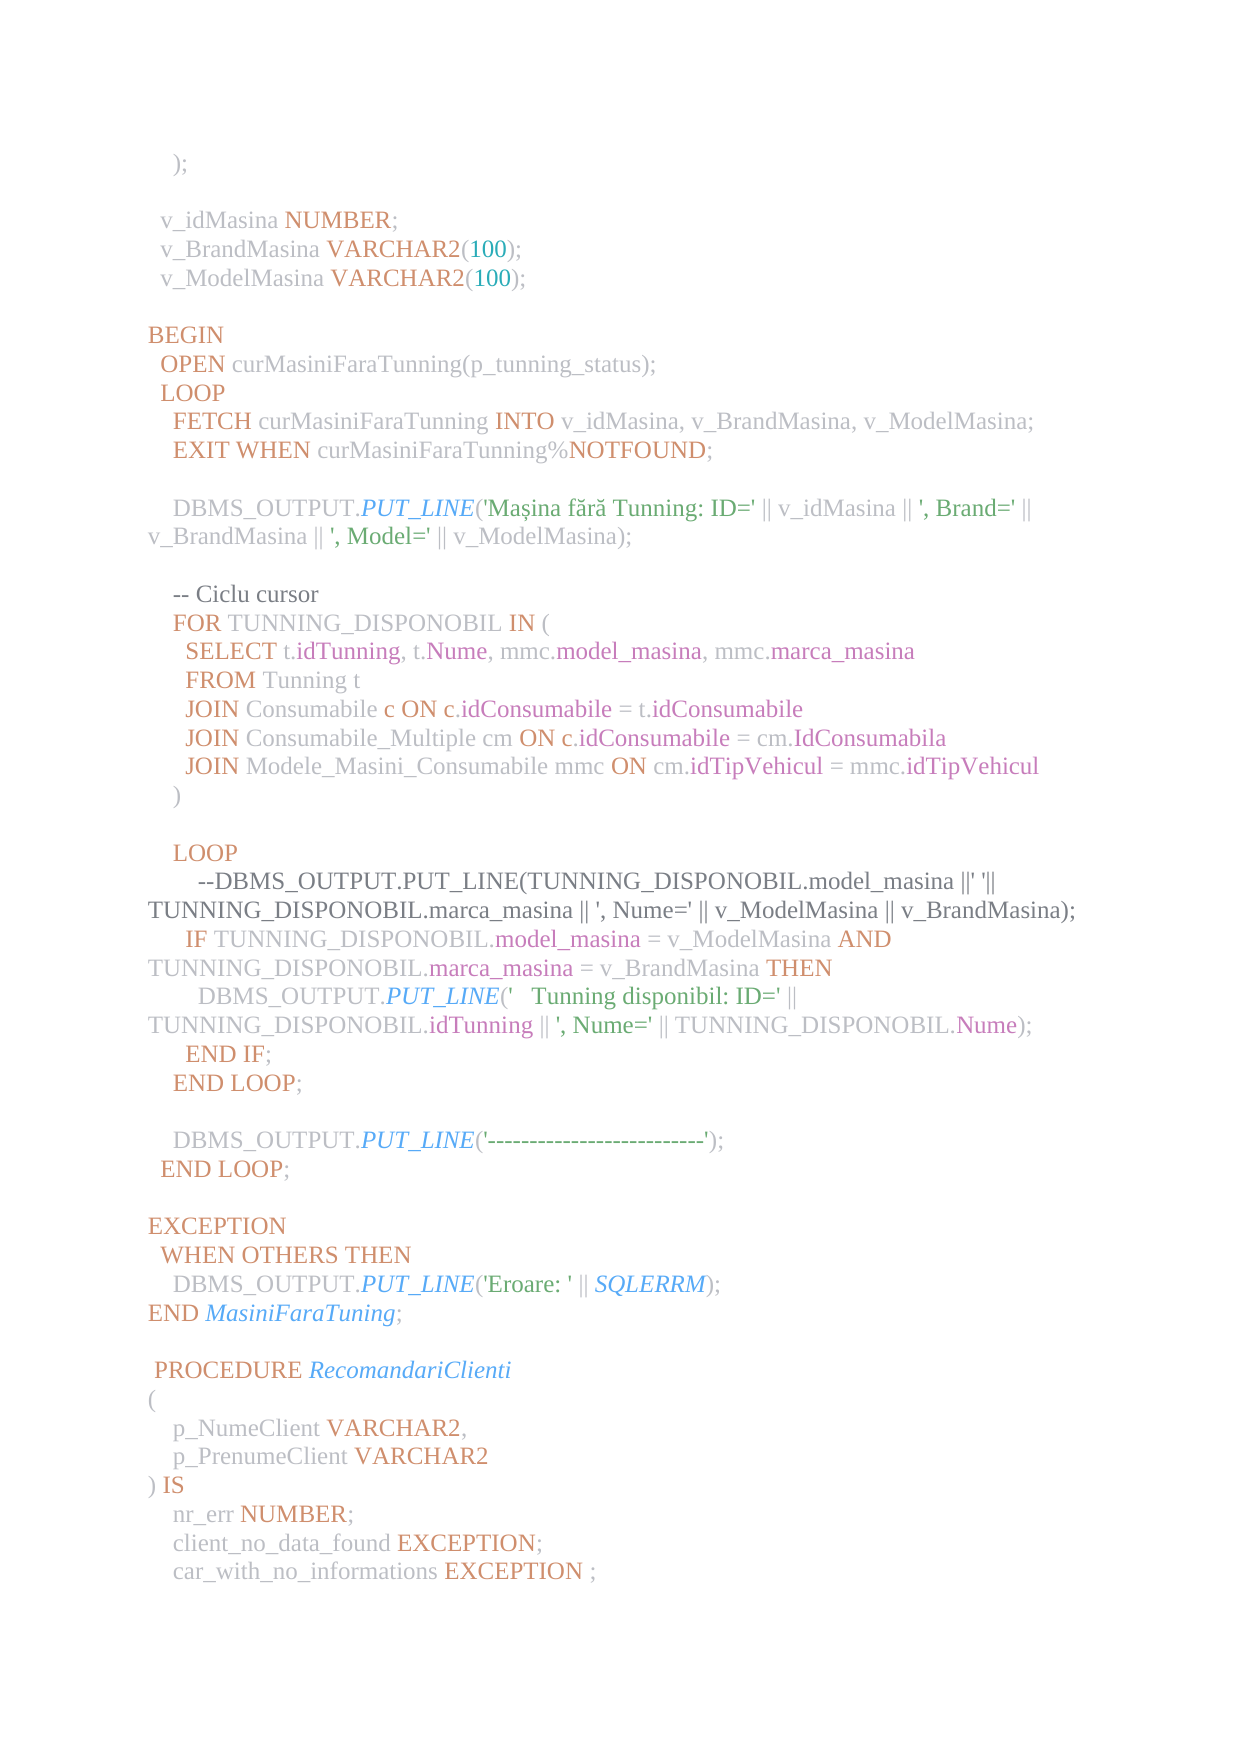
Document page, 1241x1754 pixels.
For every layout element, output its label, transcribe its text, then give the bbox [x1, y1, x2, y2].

text ); v_idMasina NUMBER; v_BrandMasina VARCHAR2(100); v_ModelMasina VARCHAR2(100); BEGIN OPEN curMasiniFaraTunning(p_tunning_status); LOOP FETCH curMasiniFaraTunning INTO v_idMasina, v_BrandMasina, v_ModelMasina; EXIT WHEN curMasiniFaraTunning%NOTFOUND; DBMS_OUTPUT.PUT_LINE('Mașina fără Tunning: ID=' || v_idMasina || ', Brand=' || v_BrandMasina || ', Model=' || v_ModelMasina); -- Ciclu cursor FOR TUNNING_DISPONOBIL IN ( SELECT t.idTunning, t.Nume, mmc.model_masina, mmc.marca_masina FROM Tunning t JOIN Consumabile c ON c.idConsumabile = t.idConsumabile JOIN Consumabile_Multiple cm ON c.idConsumabile = cm.IdConsumabila JOIN Modele_Masini_Consumabile mmc ON cm.idTipVehicul = mmc.idTipVehicul ) LOOP --DBMS_OUTPUT.PUT_LINE(TUNNING_DISPONOBIL.model_masina ||' '|| TUNNING_DISPONOBIL.marca_masina || ', Nume=' || v_ModelMasina || v_BrandMasina); IF TUNNING_DISPONOBIL.model_masina = v_ModelMasina AND TUNNING_DISPONOBIL.marca_masina = v_BrandMasina THEN DBMS_OUTPUT.PUT_LINE(' Tunning disponibil: ID=' || TUNNING_DISPONOBIL.idTunning || ', Nume=' || TUNNING_DISPONOBIL.Nume); END IF; END LOOP; DBMS_OUTPUT.PUT_LINE('--------------------------'); END LOOP; EXCEPTION WHEN OTHERS THEN DBMS_OUTPUT.PUT_LINE('Eroare: ' || SQLERRM); END MasiniFaraTuning; PROCEDURE RecomandariClienti ( p_NumeClient VARCHAR2, p_PrenumeClient VARCHAR2 ) IS nr_err NUMBER; client_no_data_found EXCEPTION; car_with_no_informations EXCEPTION ; [148, 148, 1093, 1585]
